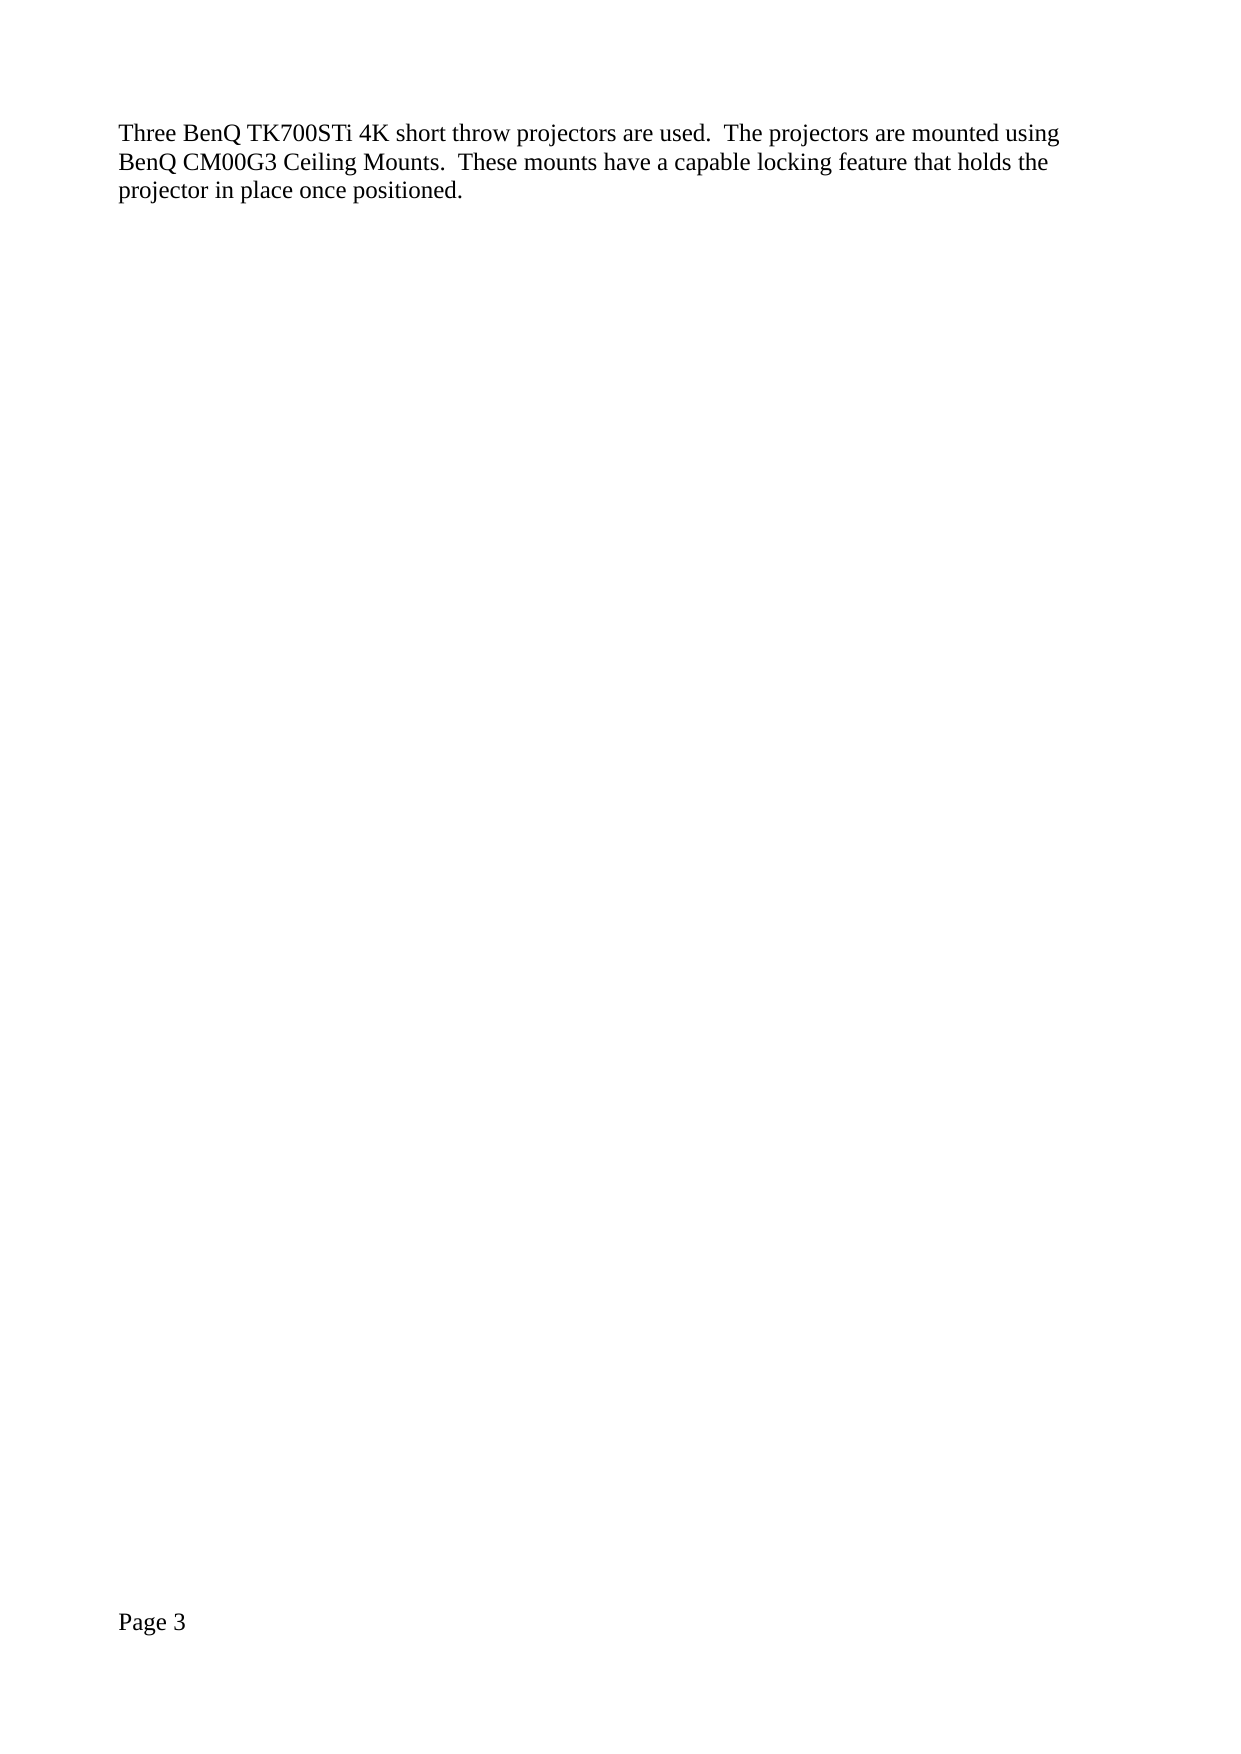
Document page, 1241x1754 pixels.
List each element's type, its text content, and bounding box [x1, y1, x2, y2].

text Three BenQ TK700STi 4K short throw projectors are used. The projectors are mounted using BenQ CM00G3 Ceiling Mounts. These mounts have a capable locking feature that holds the projector in place once positioned. [118, 118, 1122, 204]
